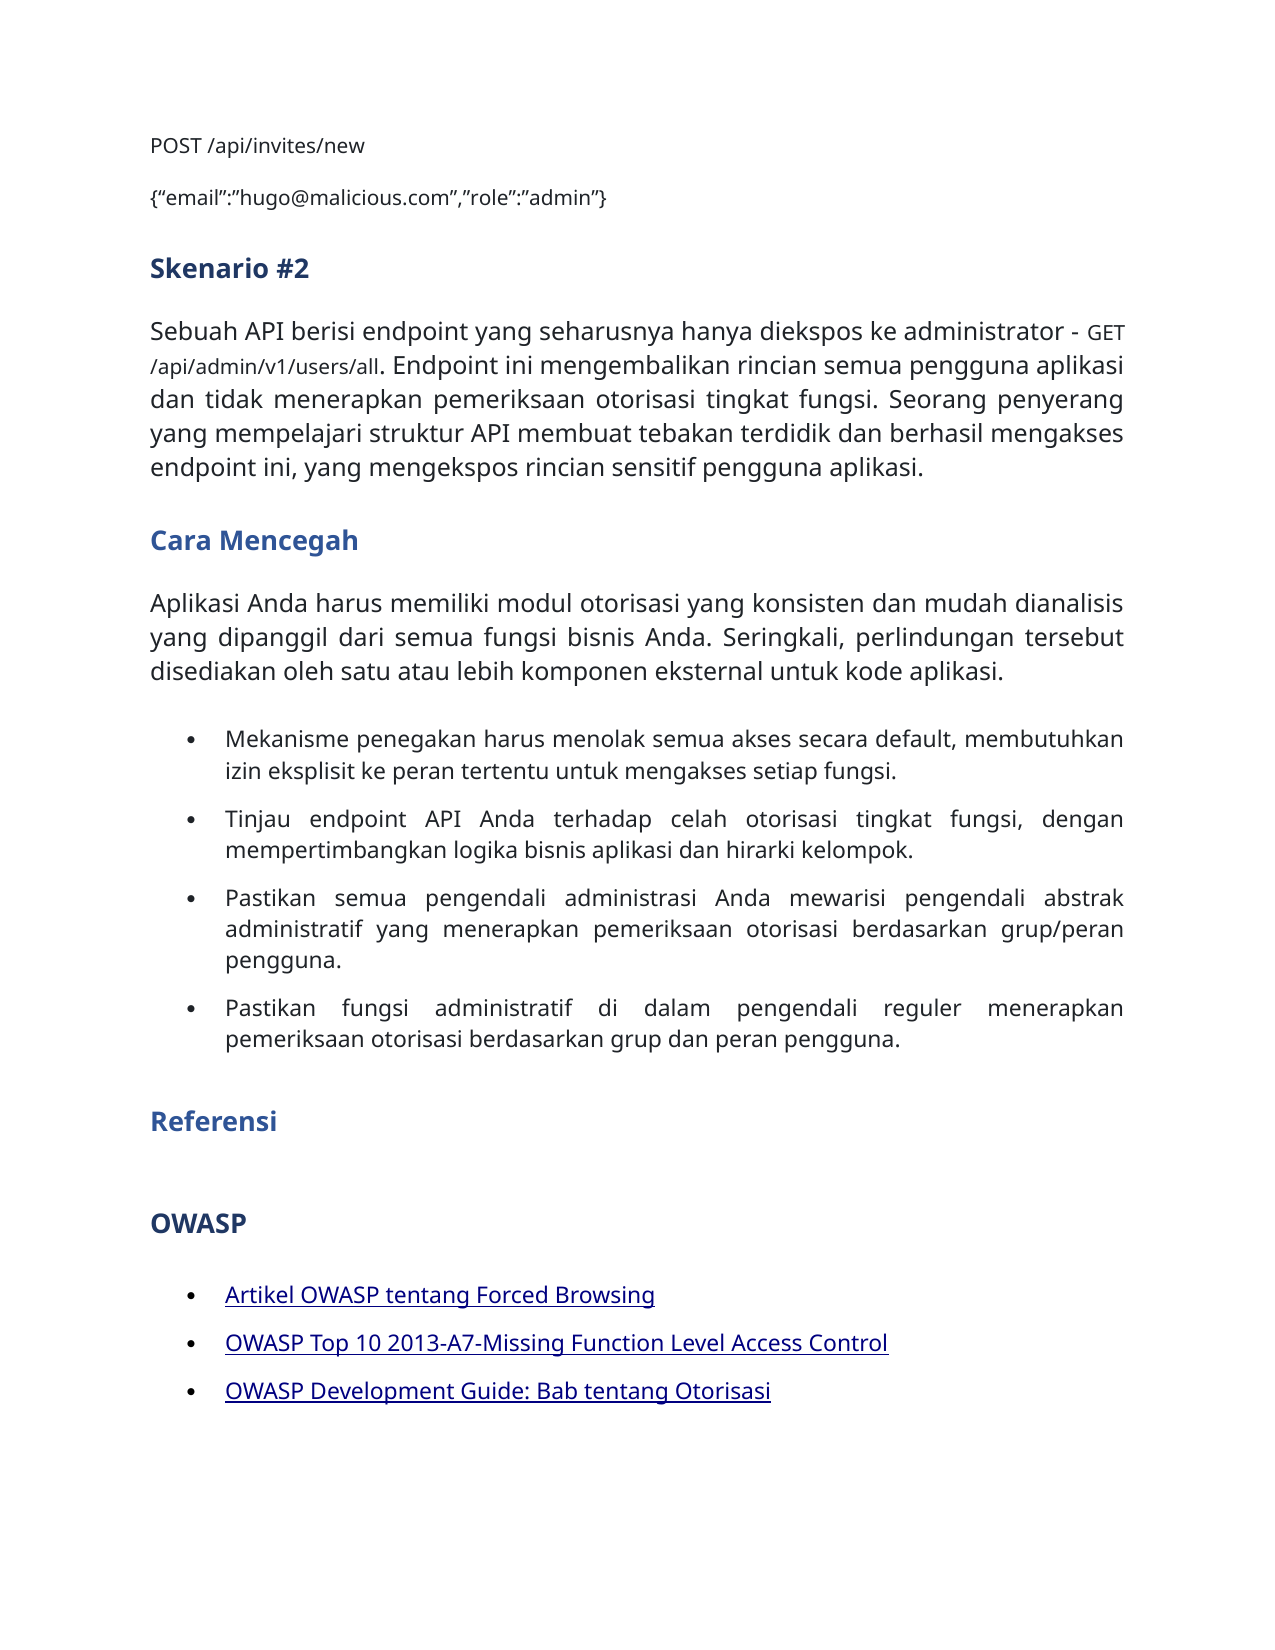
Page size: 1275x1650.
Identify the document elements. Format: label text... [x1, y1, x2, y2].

list Pastikan semua pengendali administrasi Anda mewarisi pengendali abstrak administratif yang menerapkan pemeriksaan otorisasi berdasarkan grup/peran pengguna. [187, 882, 1125, 976]
subtitle OWASP [150, 1204, 1125, 1241]
list Pastikan fungsi administratif di dalam pengendali reguler menerapkan pemeriksaan otorisasi berdasarkan grup dan peran pengguna. [187, 992, 1125, 1055]
list Mekanisme penegakan harus menolak semua akses secara default, membutuhkan izin eksplisit ke peran tertentu untuk mengakses setiap fungsi. [187, 723, 1125, 786]
subtitle Referensi [150, 1103, 1125, 1139]
subtitle Skenario #2 [150, 249, 1125, 286]
list OWASP Development Guide: Bab tentang Otorisasi [187, 1375, 1125, 1406]
text POST /api/invites/new [150, 131, 1125, 160]
list Artikel OWASP tentang Forced Browsing [187, 1279, 1125, 1311]
list Tinjau endpoint API Anda terhadap celah otorisasi tingkat fungsi, dengan mempertimbangkan logika bisnis aplikasi dan hirarki kelompok. [187, 803, 1125, 865]
subtitle Cara Mencegah [150, 521, 1125, 558]
list OWASP Top 10 2013-A7-Missing Function Level Access Control [187, 1327, 1125, 1358]
text {“email”:”hugo@malicious.com”,”role”:”admin”} [150, 183, 1125, 212]
text Sebuah API berisi endpoint yang seharusnya hanya diekspos ke administrator - GET /api/admin/v1/users/all. Endpoint ini mengembalikan rincian semua pengguna aplikasi dan tidak menerapkan pemeriksaan otorisasi tingkat fungsi. Seorang penyerang yang mempelajari struktur API membuat tebakan terdidik dan berhasil mengakses endpoint ini, yang mengekspos rincian sensitif pengguna aplikasi. [150, 314, 1125, 484]
text Aplikasi Anda harus memiliki modul otorisasi yang konsisten dan mudah dianalisis yang dipanggil dari semua fungsi bisnis Anda. Seringkali, perlindungan tersebut disediakan oleh satu atau lebih komponen eksternal untuk kode aplikasi. [150, 586, 1125, 688]
